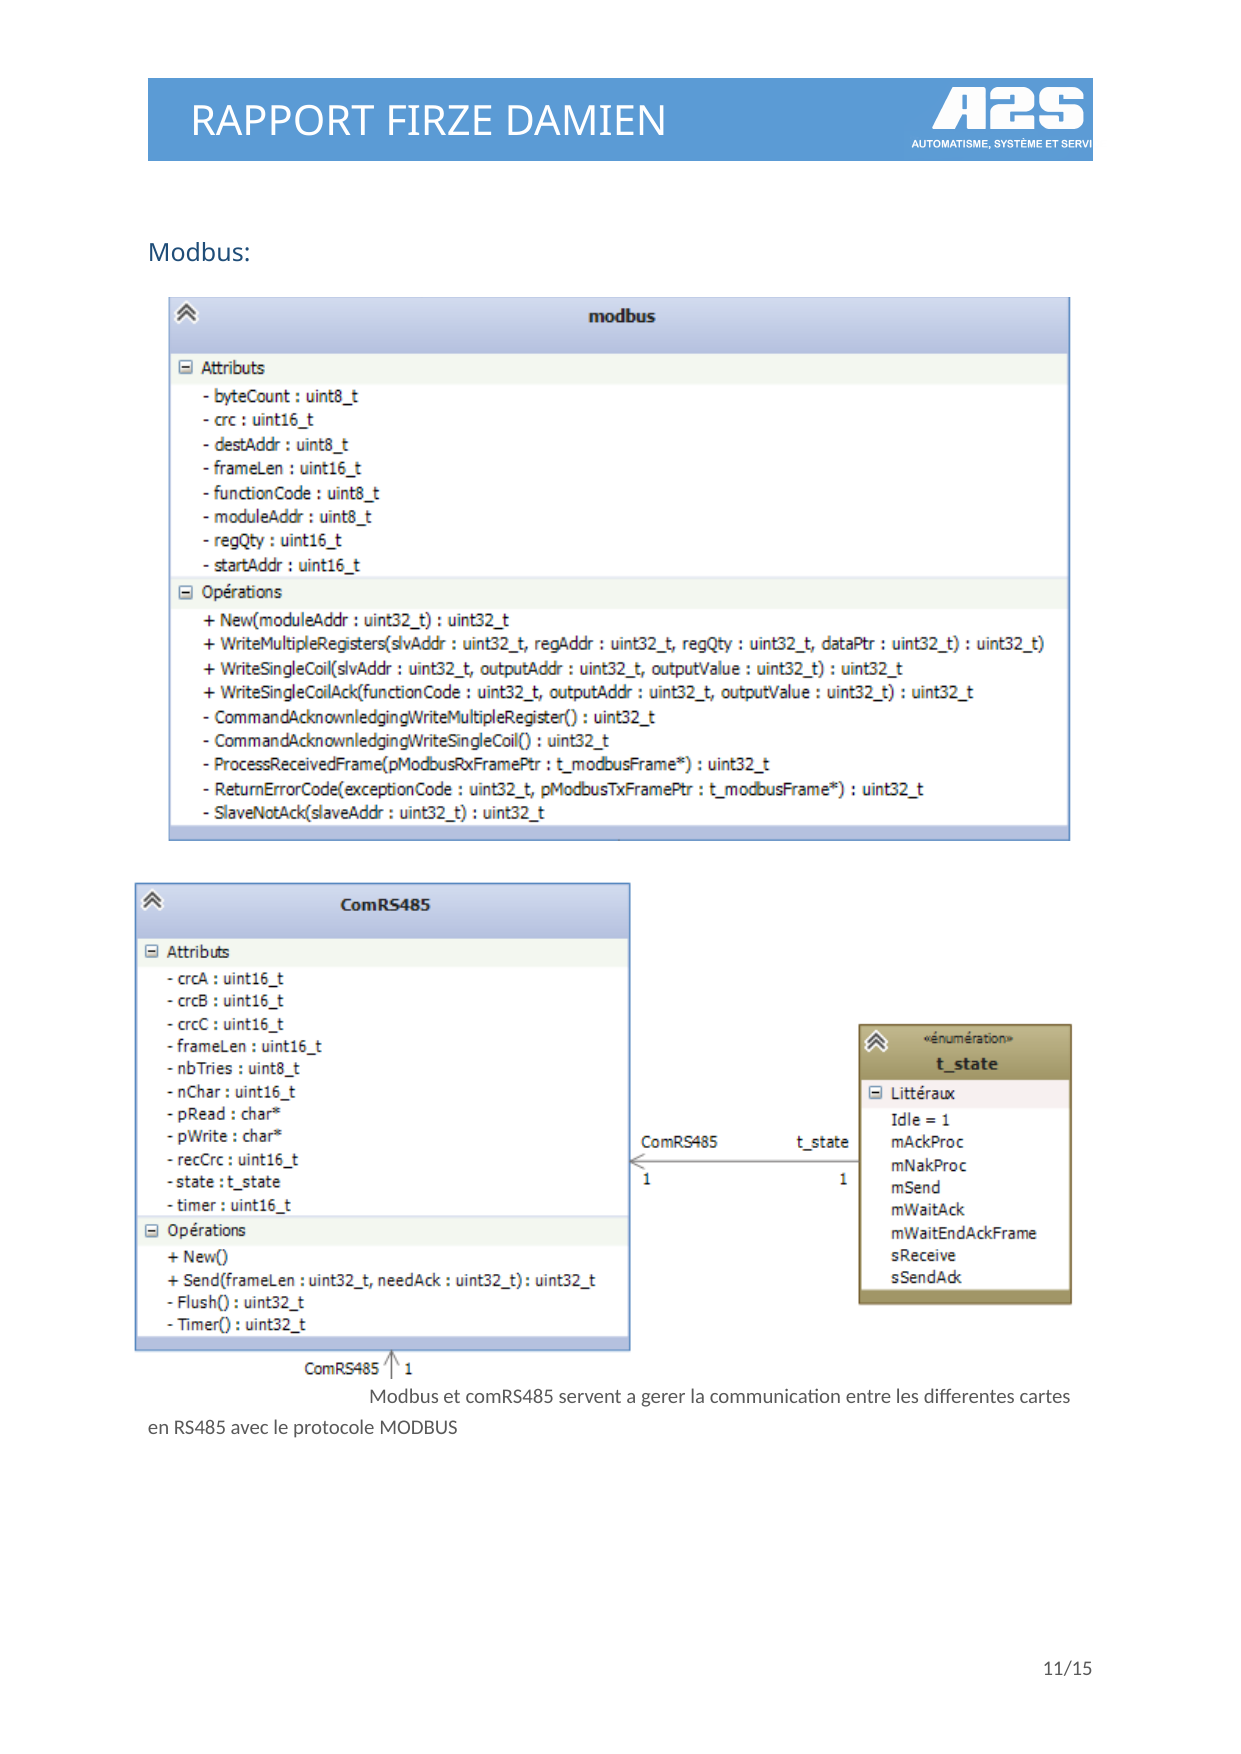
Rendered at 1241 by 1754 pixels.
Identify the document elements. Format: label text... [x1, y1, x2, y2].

picture [168, 297, 1072, 841]
picture [132, 880, 1078, 1379]
text Modbus et comRS485 servent a gerer la communication entre les differentes cartes en RS485 avec le protocole MODBUS [148, 893, 1093, 1439]
picture [903, 79, 1092, 160]
picture [903, 55, 1115, 188]
subtitle Modbus: [148, 234, 1093, 268]
